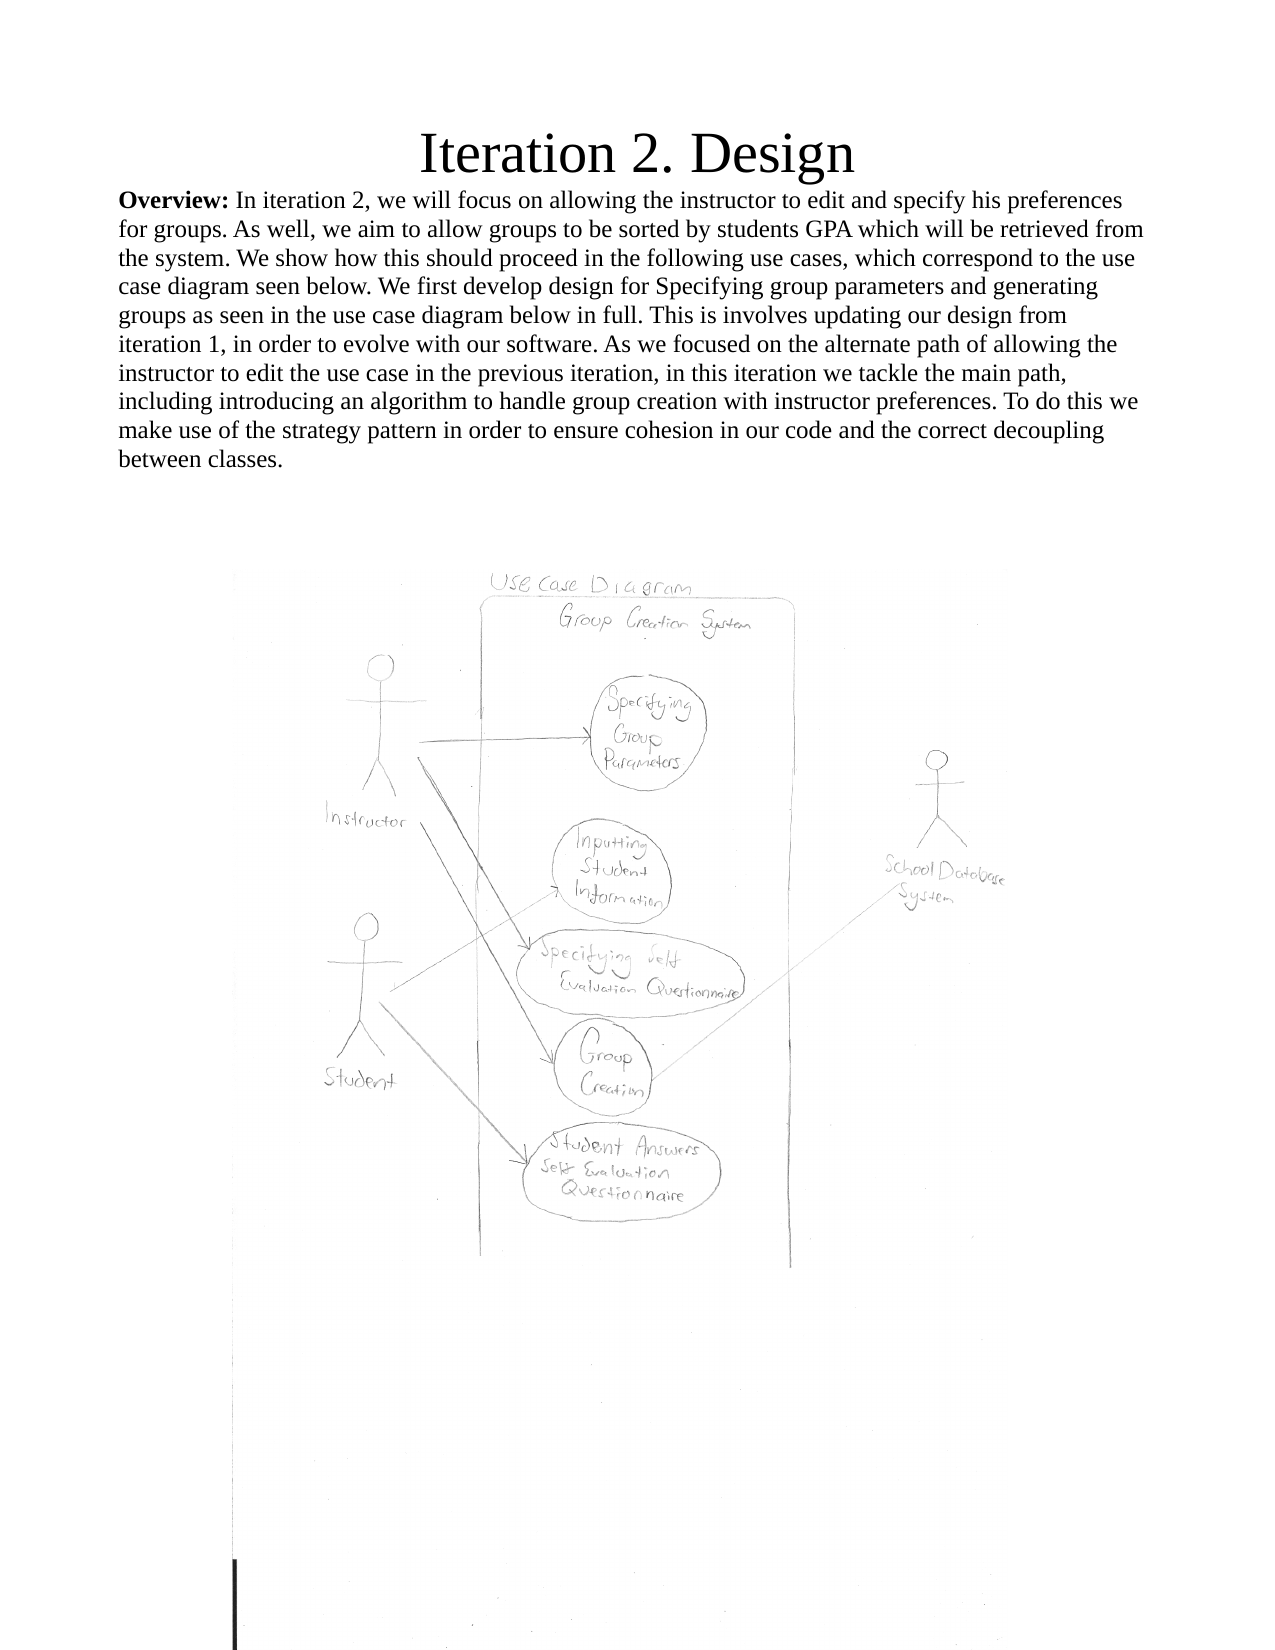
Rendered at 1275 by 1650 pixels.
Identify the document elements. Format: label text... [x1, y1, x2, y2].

text Iteration 2. Design [118, 118, 1157, 185]
picture [232, 569, 1008, 1650]
text Overview: In iteration 2, we will focus on allowing the instructor to edit and specify his preferences for groups. As well, we aim to allow groups to be sorted by students GPA which will be retrieved from the system. We show how this should proceed in the following use cases, which correspond to the use case diagram seen below. We first develop design for Specifying group parameters and generating groups as seen in the use case diagram below in full. This is involves updating our design from iteration 1, in order to evolve with our software. As we focused on the alternate path of allowing the instructor to edit the use case in the previous iteration, in this iteration we tackle the main path, including introducing an algorithm to handle group creation with instructor preferences. To do this we make use of the strategy pattern in order to ensure cohesion in our code and the correct decoupling between classes. [118, 185, 1157, 473]
